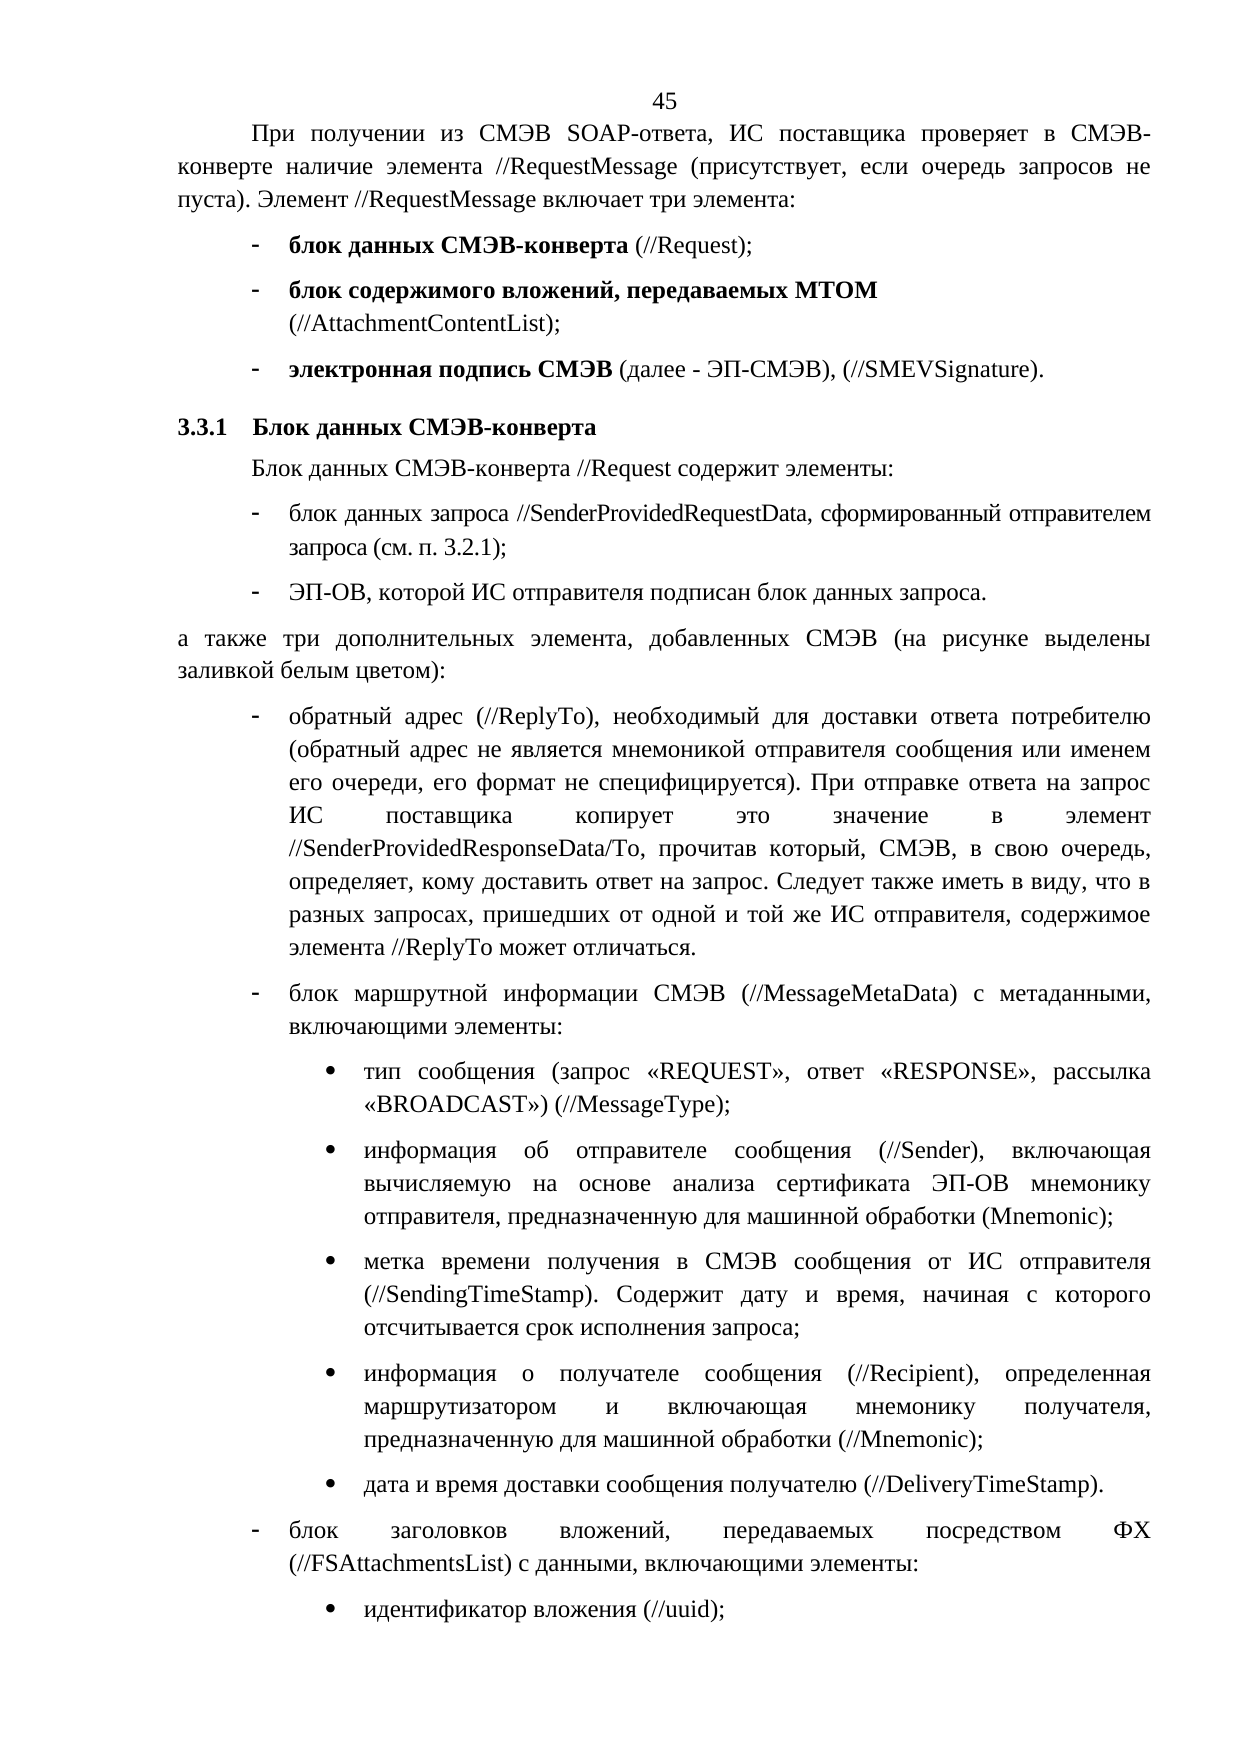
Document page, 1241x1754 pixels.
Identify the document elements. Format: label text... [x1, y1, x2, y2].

list блок заголовков вложений, передаваемых посредством ФХ (//FSAttachmentsList) с данными, включающими элементы: [251, 1515, 1152, 1577]
text При получении из СМЭВ SOAP-ответа, ИС поставщика проверяет в СМЭВ-конверте наличие элемента //RequestMessage (присутствует, если очередь запросов не пуста). Элемент //RequestMessage включает три элемента: [177, 118, 1152, 213]
list тип сообщения (запрос «REQUEST», ответ «RESPONSE», рассылка «BROADCAST») (//MessageType); [326, 1056, 1152, 1118]
list блок содержимого вложений, передаваемых MTOM (//AttachmentContentList); [251, 275, 1152, 337]
list идентификатор вложения (//uuid); [326, 1594, 1152, 1622]
list блок данных запроса //SenderProvidedRequestData, сформированный отправителем запроса (см. п. 3.2.1); [251, 498, 1152, 560]
subtitle Блок данных СМЭВ-конверта [177, 412, 1152, 441]
list метка времени получения в СМЭВ сообщения от ИС отправителя (//SendingTimeStamp). Содержит дату и время, начиная с которого отсчитывается срок исполнения запроса; [326, 1246, 1152, 1341]
list обратный адрес (//ReplyTo), необходимый для доставки ответа потребителю (обратный адрес не является мнемоникой отправителя сообщения или именем его очереди, его формат не специфицируется). При отправке ответа на запрос ИС поставщика копирует это значение в элемент //SenderProvidedResponseData/To, прочитав который, СМЭВ, в свою очередь, определяет, кому доставить ответ на запрос. Следует также иметь в виду, что в разных запросах, пришедших от одной и той же ИС отправителя, содержимое элемента //ReplyTo может отличаться. [251, 701, 1152, 961]
list электронная подпись СМЭВ (далее - ЭП-СМЭВ), (//SMEVSignature). [251, 354, 1152, 382]
list информация об отправителе сообщения (//Sender), включающая вычисляемую на основе анализа сертификата ЭП-ОВ мнемонику отправителя, предназначенную для машинной обработки (Mnemonic); [326, 1135, 1152, 1230]
list информация о получателе сообщения (//Recipient), определенная маршрутизатором и включающая мнемонику получателя, предназначенную для машинной обработки (//Mnemonic); [326, 1358, 1152, 1453]
list блок данных СМЭВ-конверта (//Request); [251, 230, 1152, 258]
text Блок данных СМЭВ-конверта //Request содержит элементы: [177, 453, 1152, 482]
list ЭП-ОВ, которой ИС отправителя подписан блок данных запроса. [251, 577, 1152, 606]
text а также три дополнительных элемента, добавленных СМЭВ (на рисунке выделены заливкой белым цветом): [177, 623, 1152, 684]
list дата и время доставки сообщения получателю (//DeliveryTimeStamp). [326, 1469, 1152, 1498]
list блок маршрутной информации СМЭВ (//MessageMetaData) с метаданными, включающими элементы: [251, 978, 1152, 1039]
